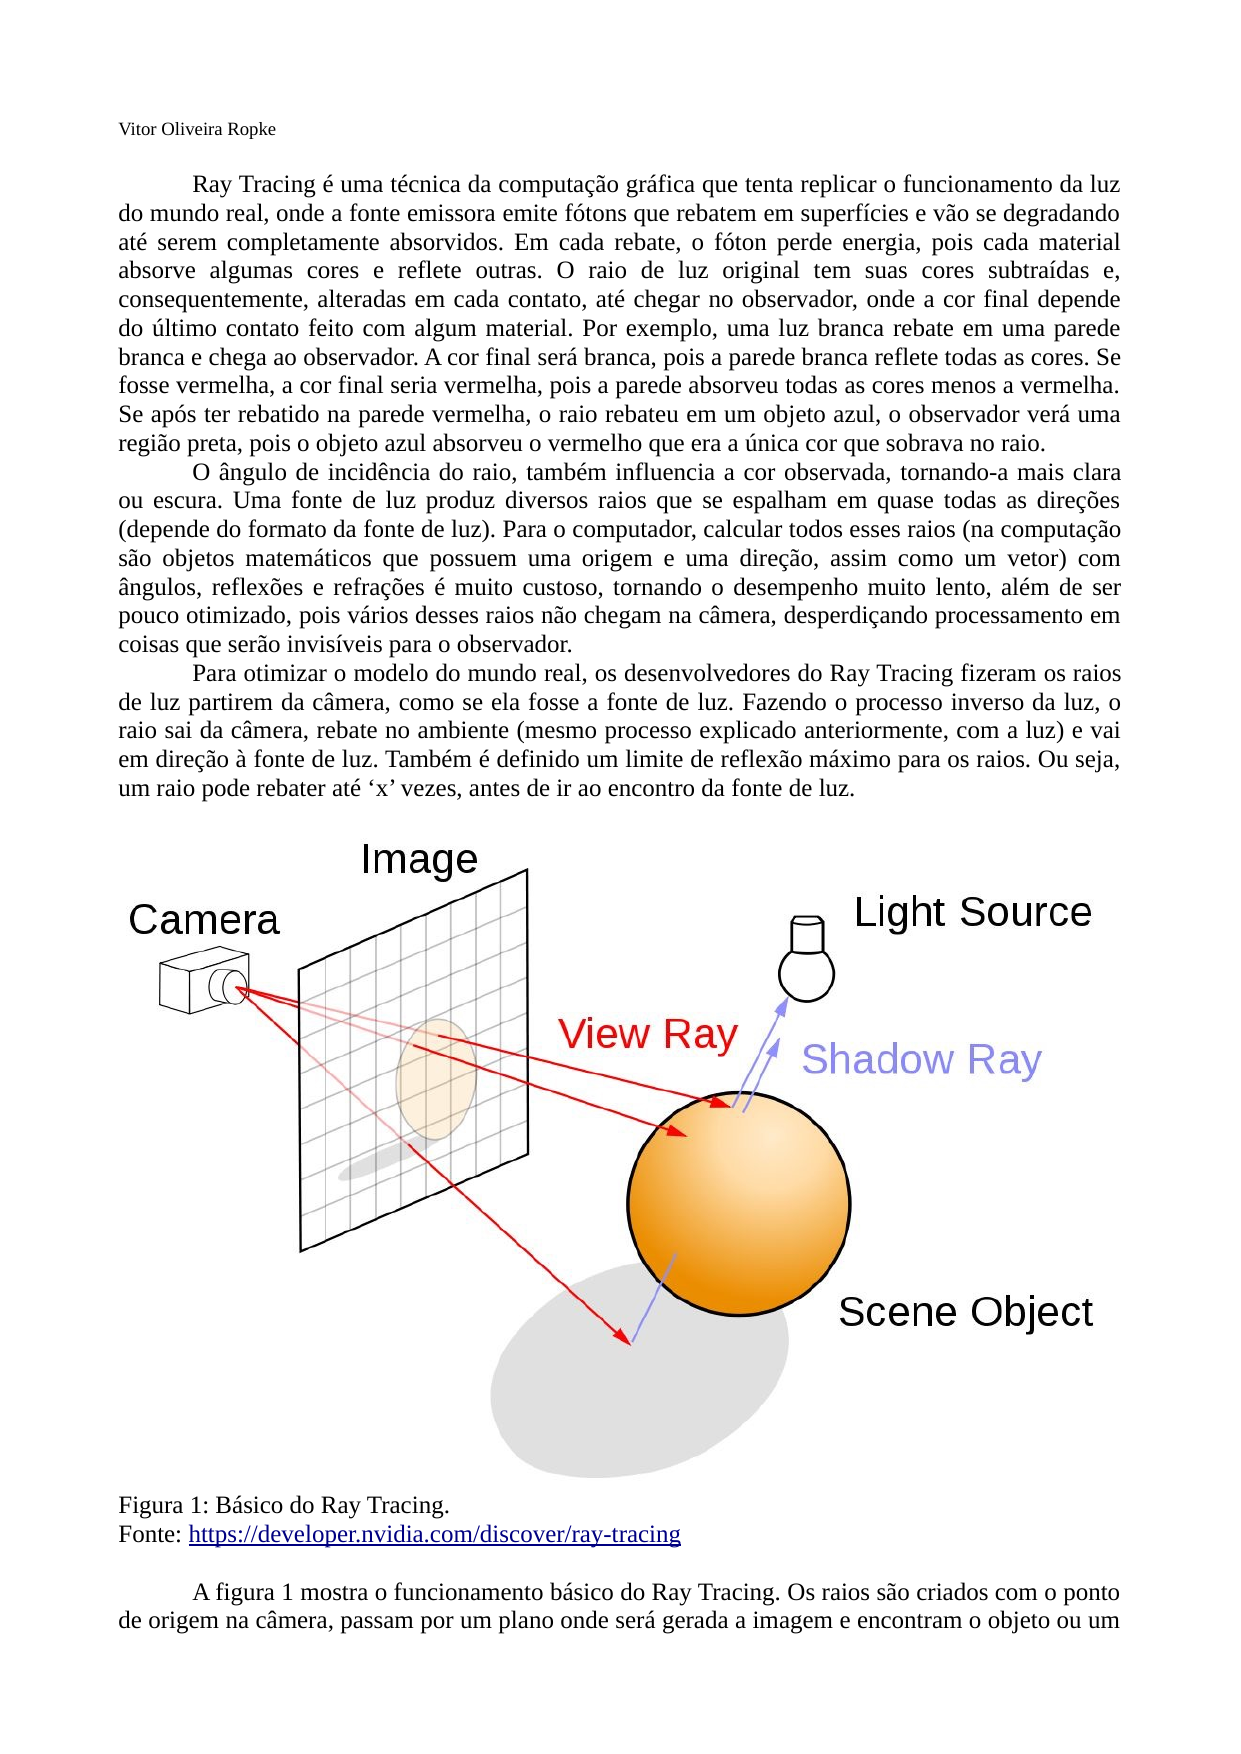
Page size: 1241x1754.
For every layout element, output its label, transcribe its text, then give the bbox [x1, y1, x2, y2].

text Fonte: https://developer.nvidia.com/discover/ray-tracing [118, 1519, 1122, 1548]
text O ângulo de incidência do raio, também influencia a cor observada, tornando-a mais clara ou escura. Uma fonte de luz produz diversos raios que se espalham em quase todas as direções (depende do formato da fonte de luz). Para o computador, calcular todos esses raios (na computação são objetos matemáticos que possuem uma origem e uma direção, assim como um vetor) com ângulos, reflexões e refrações é muito custoso, tornando o desempenho muito lento, além de ser pouco otimizado, pois vários desses raios não chegam na câmera, desperdiçando processamento em coisas que serão invisíveis para o observador. [118, 457, 1122, 658]
text Ray Tracing é uma técnica da computação gráfica que tenta replicar o funcionamento da luz do mundo real, onde a fonte emissora emite fótons que rebatem em superfícies e vão se degradando até serem completamente absorvidos. Em cada rebate, o fóton perde energia, pois cada material absorve algumas cores e reflete outras. O raio de luz original tem suas cores subtraídas e, consequentemente, alteradas em cada contato, até chegar no observador, onde a cor final depende do último contato feito com algum material. Por exemplo, uma luz branca rebate em uma parede branca e chega ao observador. A cor final será branca, pois a parede branca reflete todas as cores. Se fosse vermelha, a cor final seria vermelha, pois a parede absorveu todas as cores menos a vermelha. Se após ter rebatido na parede vermelha, o raio rebateu em um objeto azul, o observador verá uma região preta, pois o objeto azul absorveu o vermelho que era a única cor que sobrava no raio. [118, 169, 1122, 457]
picture [118, 830, 1123, 1491]
text A figura 1 mostra o funcionamento básico do Ray Tracing. Os raios são criados com o ponto de origem na câmera, passam por um plano onde será gerada a imagem e encontram o objeto ou um [118, 1577, 1122, 1634]
text Para otimizar o modelo do mundo real, os desenvolvedores do Ray Tracing fizeram os raios de luz partirem da câmera, como se ela fosse a fonte de luz. Fazendo o processo inverso da luz, o raio sai da câmera, rebate no ambiente (mesmo processo explicado anteriormente, com a luz) e vai em direção à fonte de luz. Também é definido um limite de reflexão máximo para os raios. Ou seja, um raio pode rebater até ‘x’ vezes, antes de ir ao encontro da fonte de luz. [118, 658, 1122, 802]
text Figura 1: Básico do Ray Tracing. [118, 1491, 1122, 1519]
